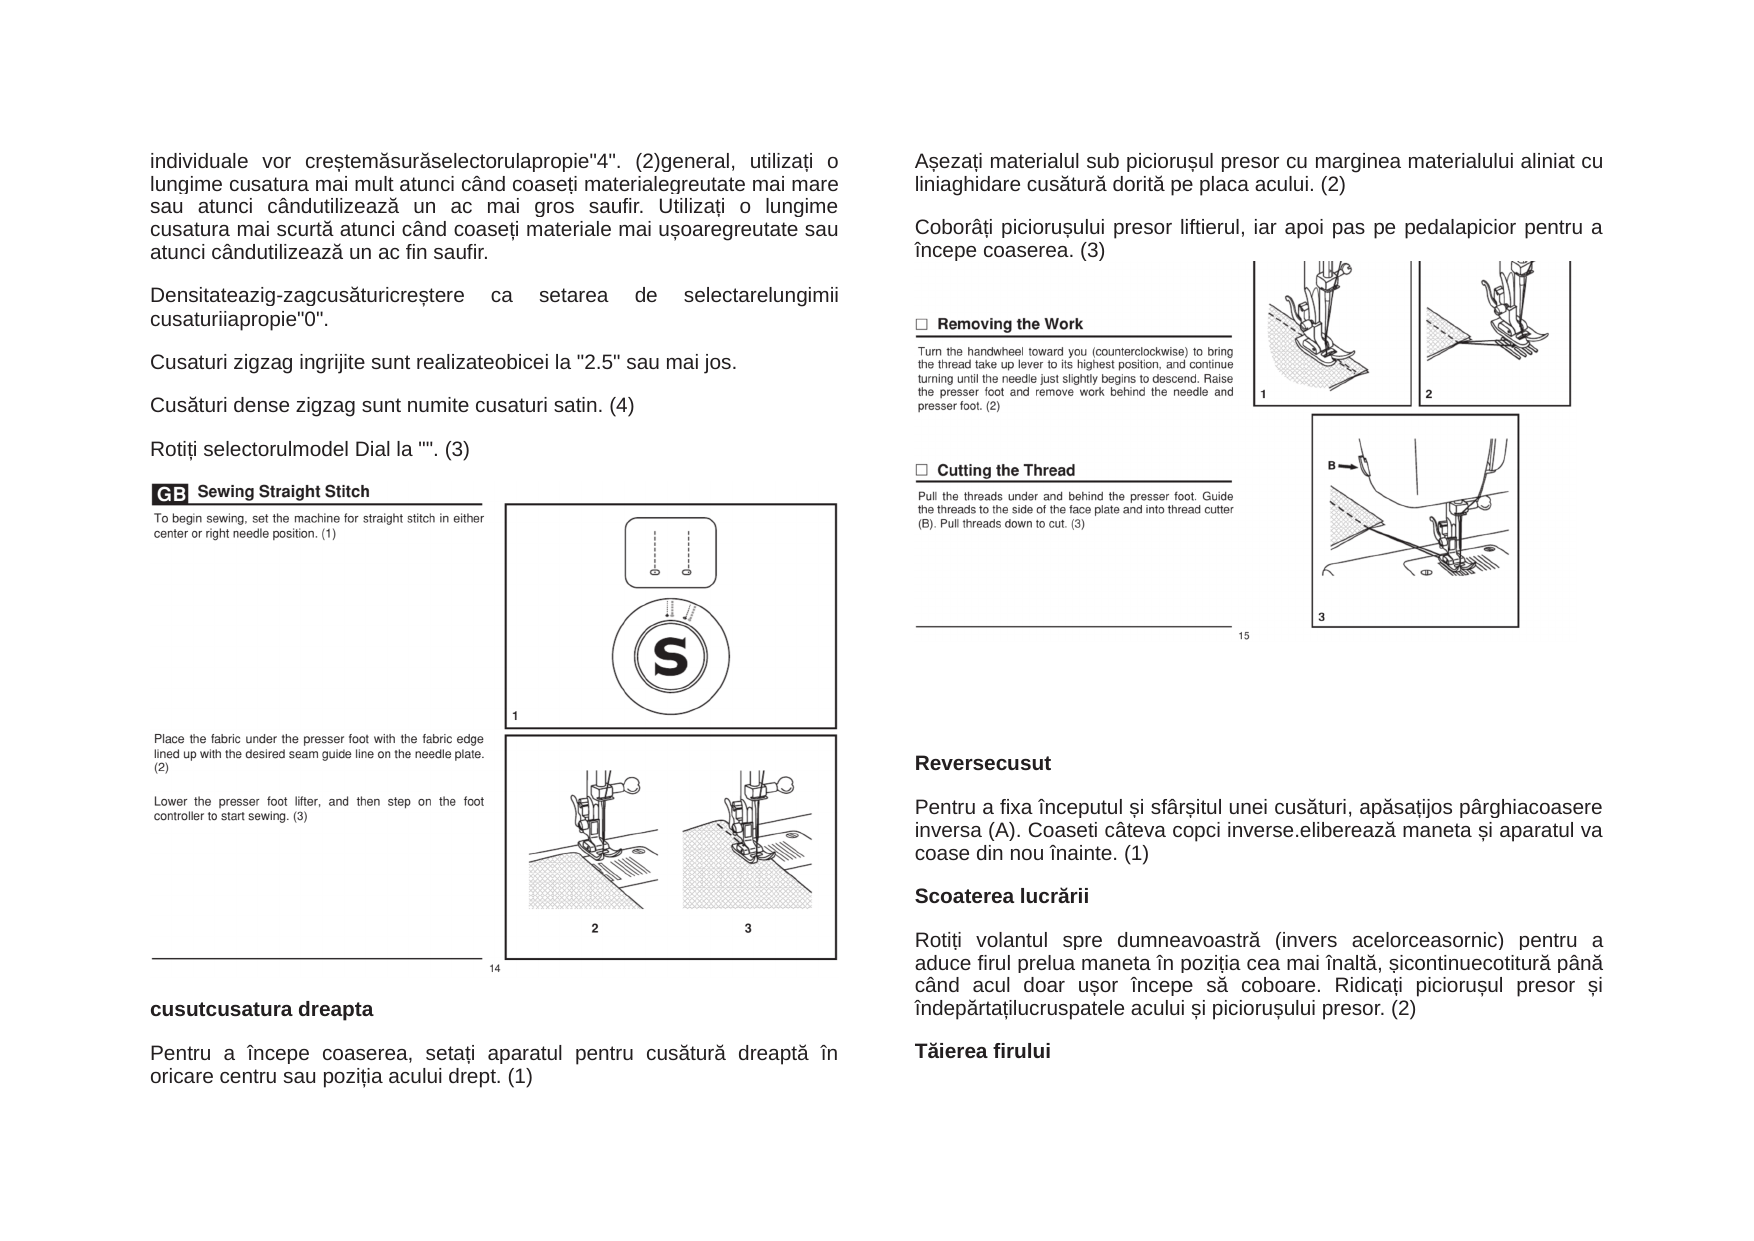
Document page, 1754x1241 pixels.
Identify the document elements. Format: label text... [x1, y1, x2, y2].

text Pentru a fixa începutul și sfârșitul unei cusături, apăsațijos pârghiacoasere inversa (A). Coaseti câteva copci inverse.eliberează maneta și aparatul va coase din nou înainte. (1) [914, 796, 1604, 864]
picture [914, 261, 1577, 642]
text Tăierea firului [914, 1041, 1604, 1063]
text cusutcusatura dreapta [150, 998, 839, 1021]
text Densitateazig-zagcusăturicreștere ca setarea de selectarelungimii cusaturiiapropie"0". [150, 285, 839, 330]
text Coborâți piciorușului presor liftierul, iar apoi pas pe pedalapicior pentru a începe coaserea. (3) [914, 216, 1604, 262]
text Pentru a începe coaserea, setați aparatul pentru cusătură dreaptă în oricare centru sau poziția acului drept. (1) [150, 1042, 839, 1087]
text Așezați materialul sub piciorușul presor cu marginea materialului aliniat cu liniaghidare cusătură dorită pe placa acului. (2) [914, 150, 1604, 196]
text individuale vor creștemăsurăselectorulapropie"4". (2)general, utilizați o lungime cusatura mai mult atunci când coaseți materialegreutate mai mare sau atunci cândutilizează un ac mai gros saufir. Utilizați o lungime cusatura mai scurtă atunci când coaseți materiale mai ușoaregreutate sau atunci cândutilizează un ac fin saufir. [150, 150, 839, 264]
text Rotiți volantul spre dumneavoastră (invers acelorceasornic) pentru a aduce firul prelua maneta în poziția cea mai înaltă, șicontinuecotitură până când acul doar ușor începe să coboare. Ridicați piciorușul presor și îndepărtațilucruspatele acului și piciorușului presor. (2) [914, 929, 1604, 1020]
text Rotiți selectorulmodel Dial la "". (3) [150, 438, 839, 461]
text Cusaturi zigzag ingrijite sunt realizateobicei la "2.5" sau mai jos. [150, 351, 839, 374]
text Reversecusut [914, 753, 1604, 775]
text Cusături dense zigzag sunt numite cusaturi satin. (4) [150, 395, 839, 417]
text Scoaterea lucrării [914, 885, 1604, 908]
picture [150, 481, 839, 978]
